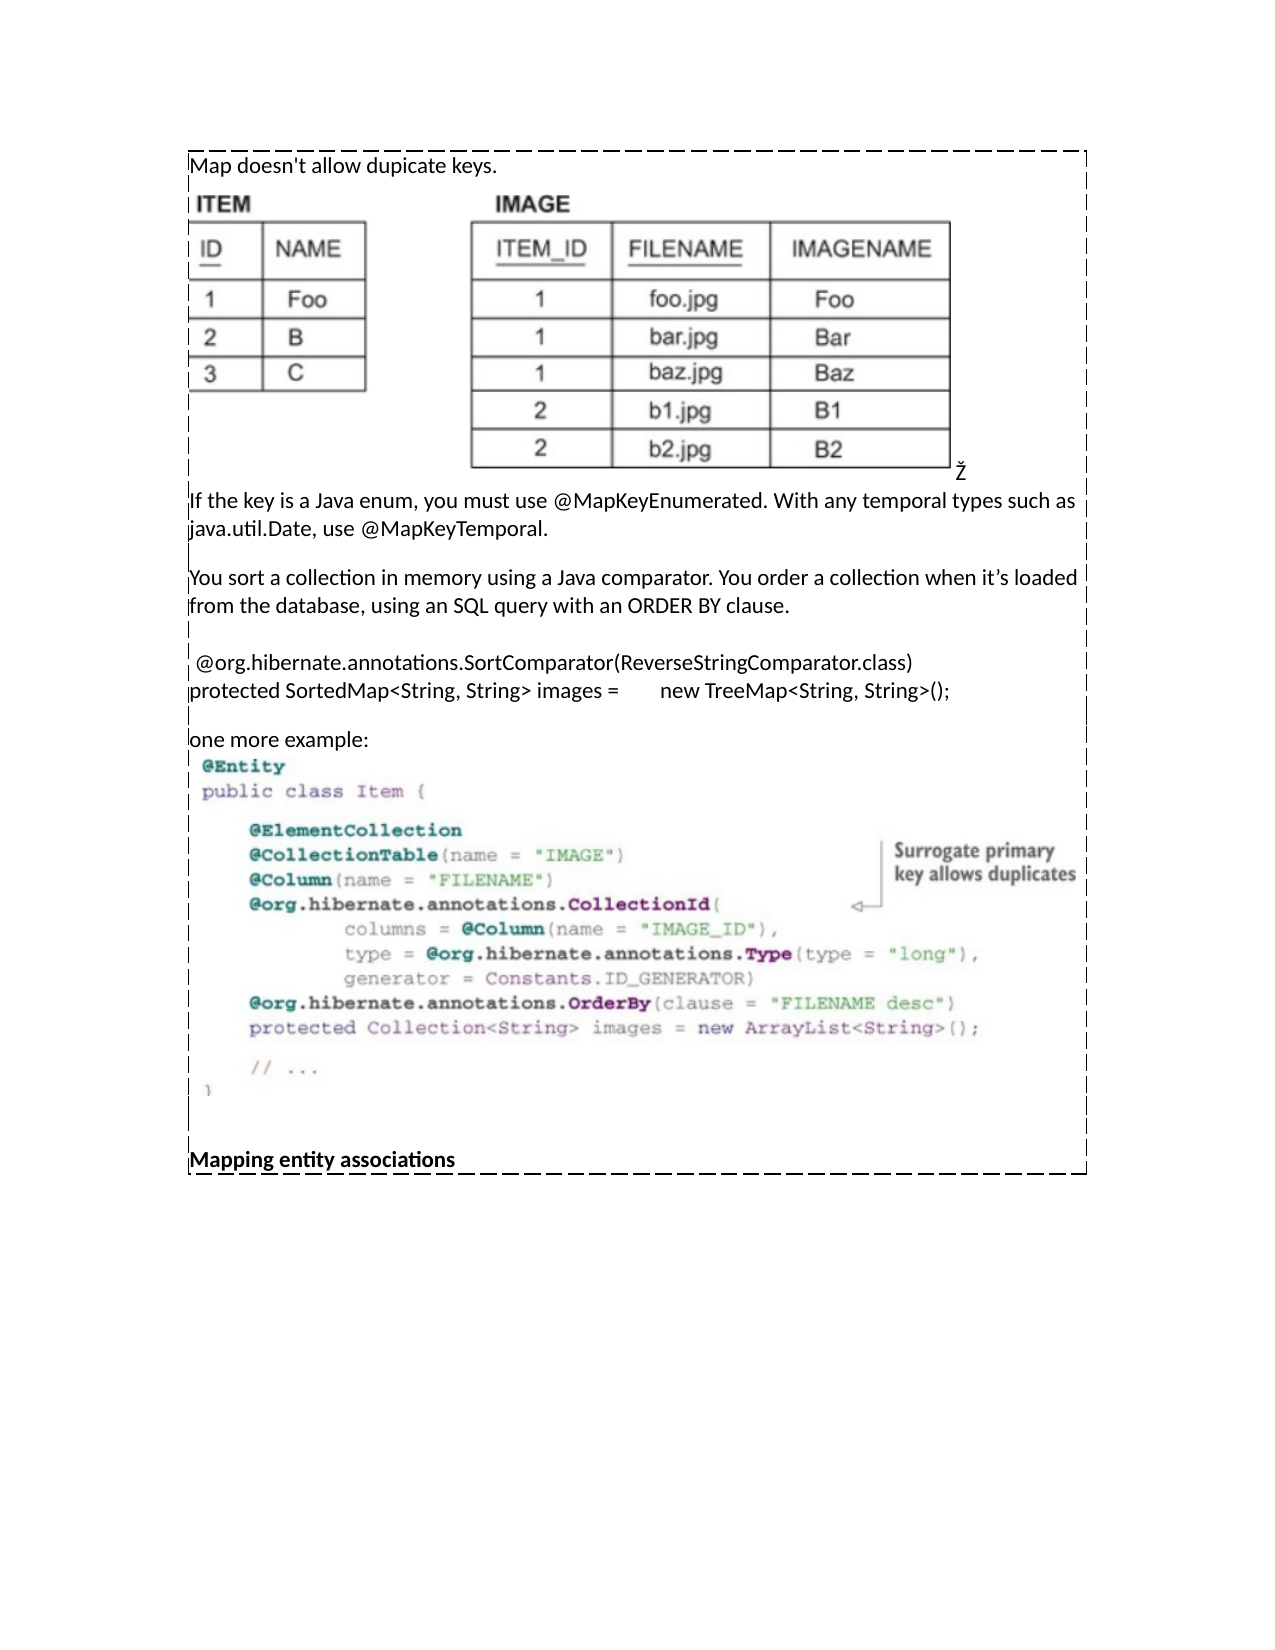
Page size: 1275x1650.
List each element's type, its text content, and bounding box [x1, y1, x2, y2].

text Map doesn't allow dupicate keys. Ž If the key is a Java enum, you must use @MapKeyEnumerated. With any temporal types such as java.util.Date, use @MapKeyTemporal. [187, 150, 1087, 543]
text Mapping entity associations [187, 1115, 1087, 1175]
text You sort a collection in memory using a Java comparator. You order a collection when it’s loaded from the database, using an SQL query with an ORDER BY clause. @org.hibernate.annotations.SortComparator(ReverseStringComparator.class) protected SortedMap<String, String> images = new TreeMap<String, String>(); [187, 562, 1087, 704]
text one more example: [187, 723, 1087, 1096]
